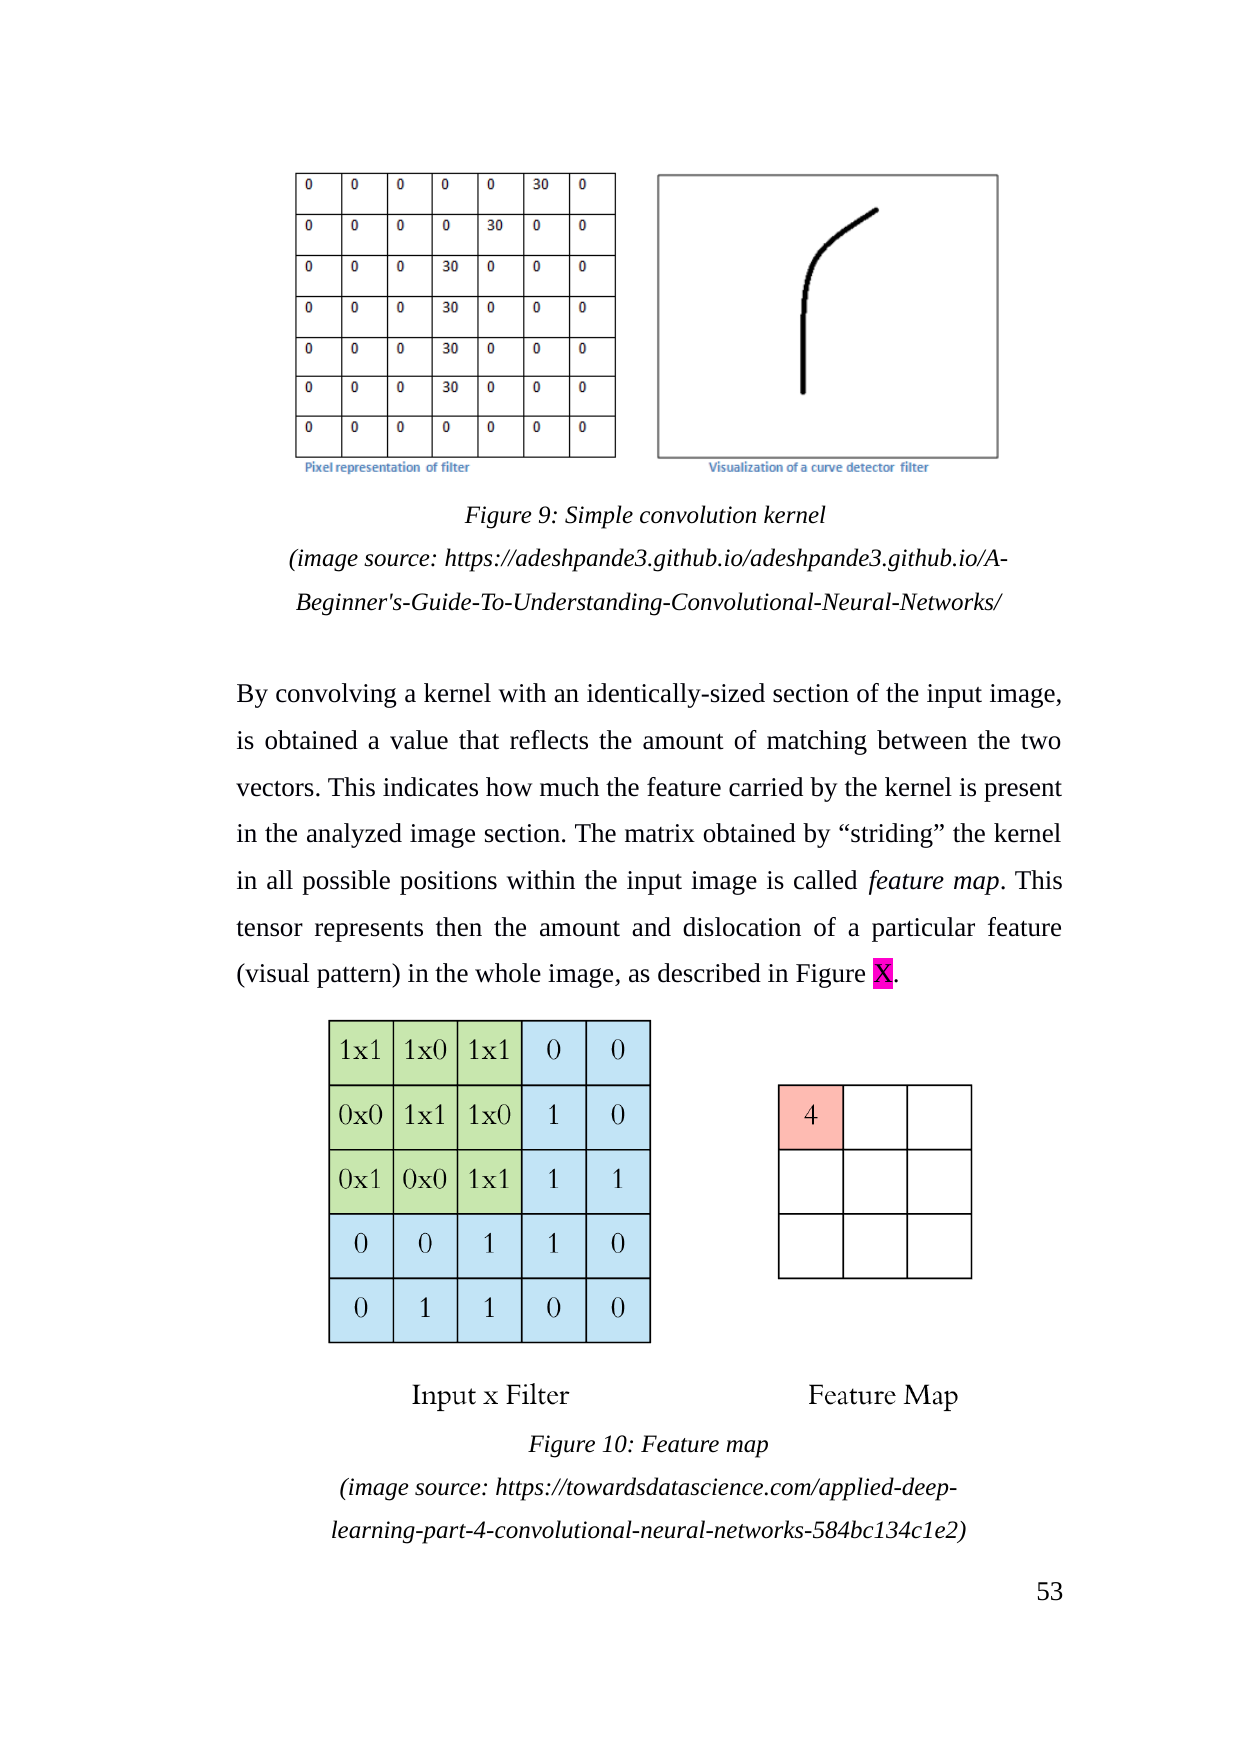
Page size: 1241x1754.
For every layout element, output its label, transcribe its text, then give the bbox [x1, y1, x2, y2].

text Figure 10: Feature map (image source: https://towardsdatascience.com/applied-deep-learning-part-4-convolutional-neural-networks-584bc134c1e2) [323, 1415, 976, 1544]
text By convolving a kernel with an identically-sized section of the input image, is obtained a value that reflects the amount of matching between the two vectors. This indicates how much the feature carried by the kernel is present in the analyzed image section. The matrix obtained by “striding” the kernel in all possible positions within the input image is called feature map. This tensor represents then the amount and dislocation of a particular feature (visual pattern) in the whole image, as described in Figure X. [236, 677, 1063, 989]
text Figure 9: Simple convolution kernel (image source: https://adeshpande3.github.io/adeshpande3.github.io/A-Beginner's-Guide-To-Understanding-Convolutional-Neural-Networks/ [280, 486, 1019, 615]
picture [280, 160, 1020, 486]
picture [323, 1016, 977, 1415]
